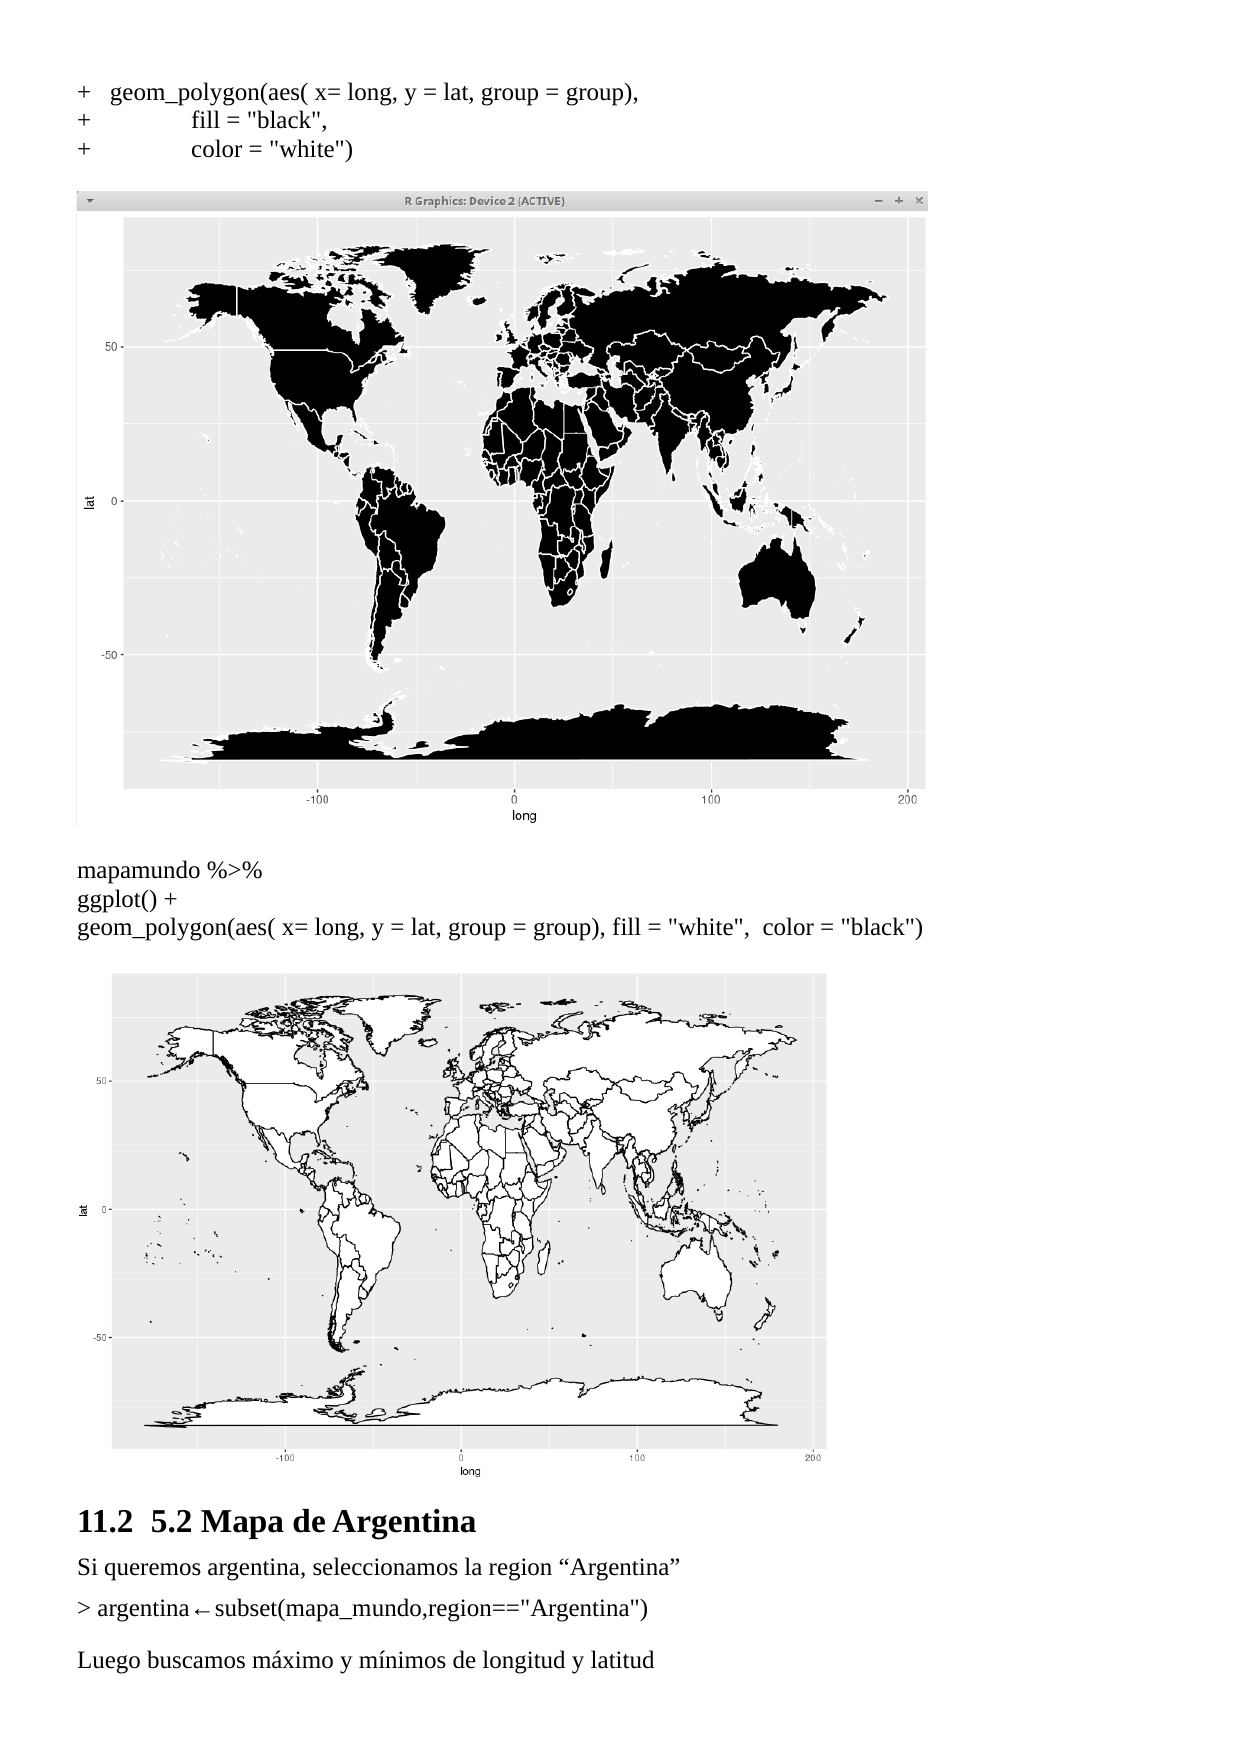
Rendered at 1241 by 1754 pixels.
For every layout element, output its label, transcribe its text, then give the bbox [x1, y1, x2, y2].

text geom_polygon(aes( x= long, y = lat, group = group), fill = "white", color = "black") [77, 912, 1163, 941]
text mapamundo %>% [77, 855, 1163, 884]
picture [76, 970, 827, 1477]
text Luego buscamos máximo y mínimos de longitud y latitud [77, 1645, 1163, 1674]
text ggplot() + [77, 884, 1163, 912]
text Si queremos argentina, seleccionamos la region “Argentina” [77, 1552, 1163, 1581]
text > argentina←subset(mapa_mundo,region=="Argentina") [77, 1593, 1163, 1621]
text + color = "white") [77, 134, 1163, 163]
subtitle 5.2 Mapa de Argentina [77, 1501, 1163, 1539]
text + fill = "black", [77, 106, 1163, 134]
picture [76, 191, 928, 827]
text + geom_polygon(aes( x= long, y = lat, group = group), [77, 77, 1163, 106]
